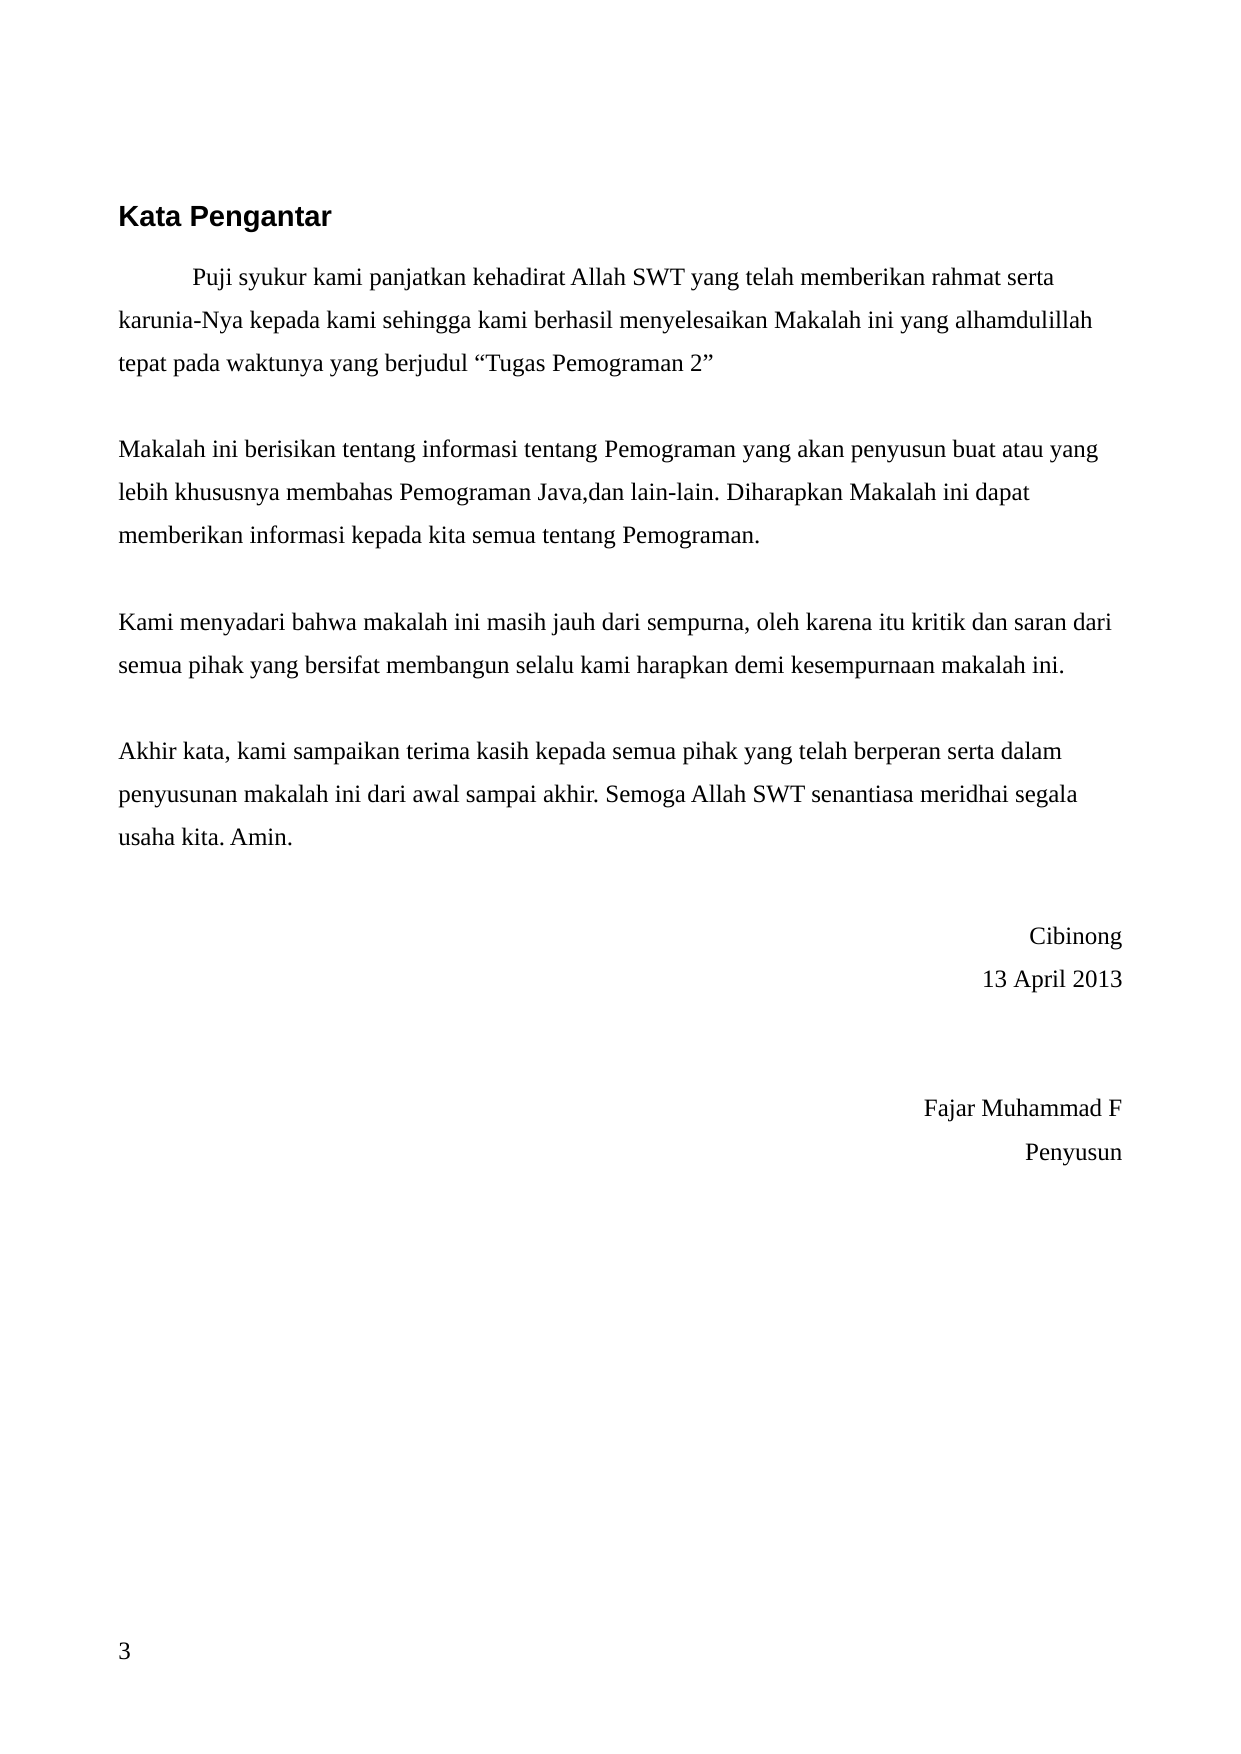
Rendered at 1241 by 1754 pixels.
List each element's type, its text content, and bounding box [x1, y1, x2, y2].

text Puji syukur kami panjatkan kehadirat Allah SWT yang telah memberikan rahmat serta karunia-Nya kepada kami sehingga kami berhasil menyelesaikan Makalah ini yang alhamdulillah tepat pada waktunya yang berjudul “Tugas Pemograman 2” Makalah ini berisikan tentang informasi tentang Pemograman yang akan penyusun buat atau yang lebih khususnya membahas Pemograman Java,dan lain-lain. Diharapkan Makalah ini dapat memberikan informasi kepada kita semua tentang Pemograman. Kami menyadari bahwa makalah ini masih jauh dari sempurna, oleh karena itu kritik dan saran dari semua pihak yang bersifat membangun selalu kami harapkan demi kesempurnaan makalah ini. Akhir kata, kami sampaikan terima kasih kepada semua pihak yang telah berperan serta dalam penyusunan makalah ini dari awal sampai akhir. Semoga Allah SWT senantiasa meridhai segala usaha kita. Amin. [118, 262, 1122, 851]
subtitle Kata Pengantar [118, 199, 1122, 232]
text Cibinong [118, 921, 1122, 950]
text 13 April 2013 Fajar Muhammad F Penyusun [118, 964, 1122, 1165]
